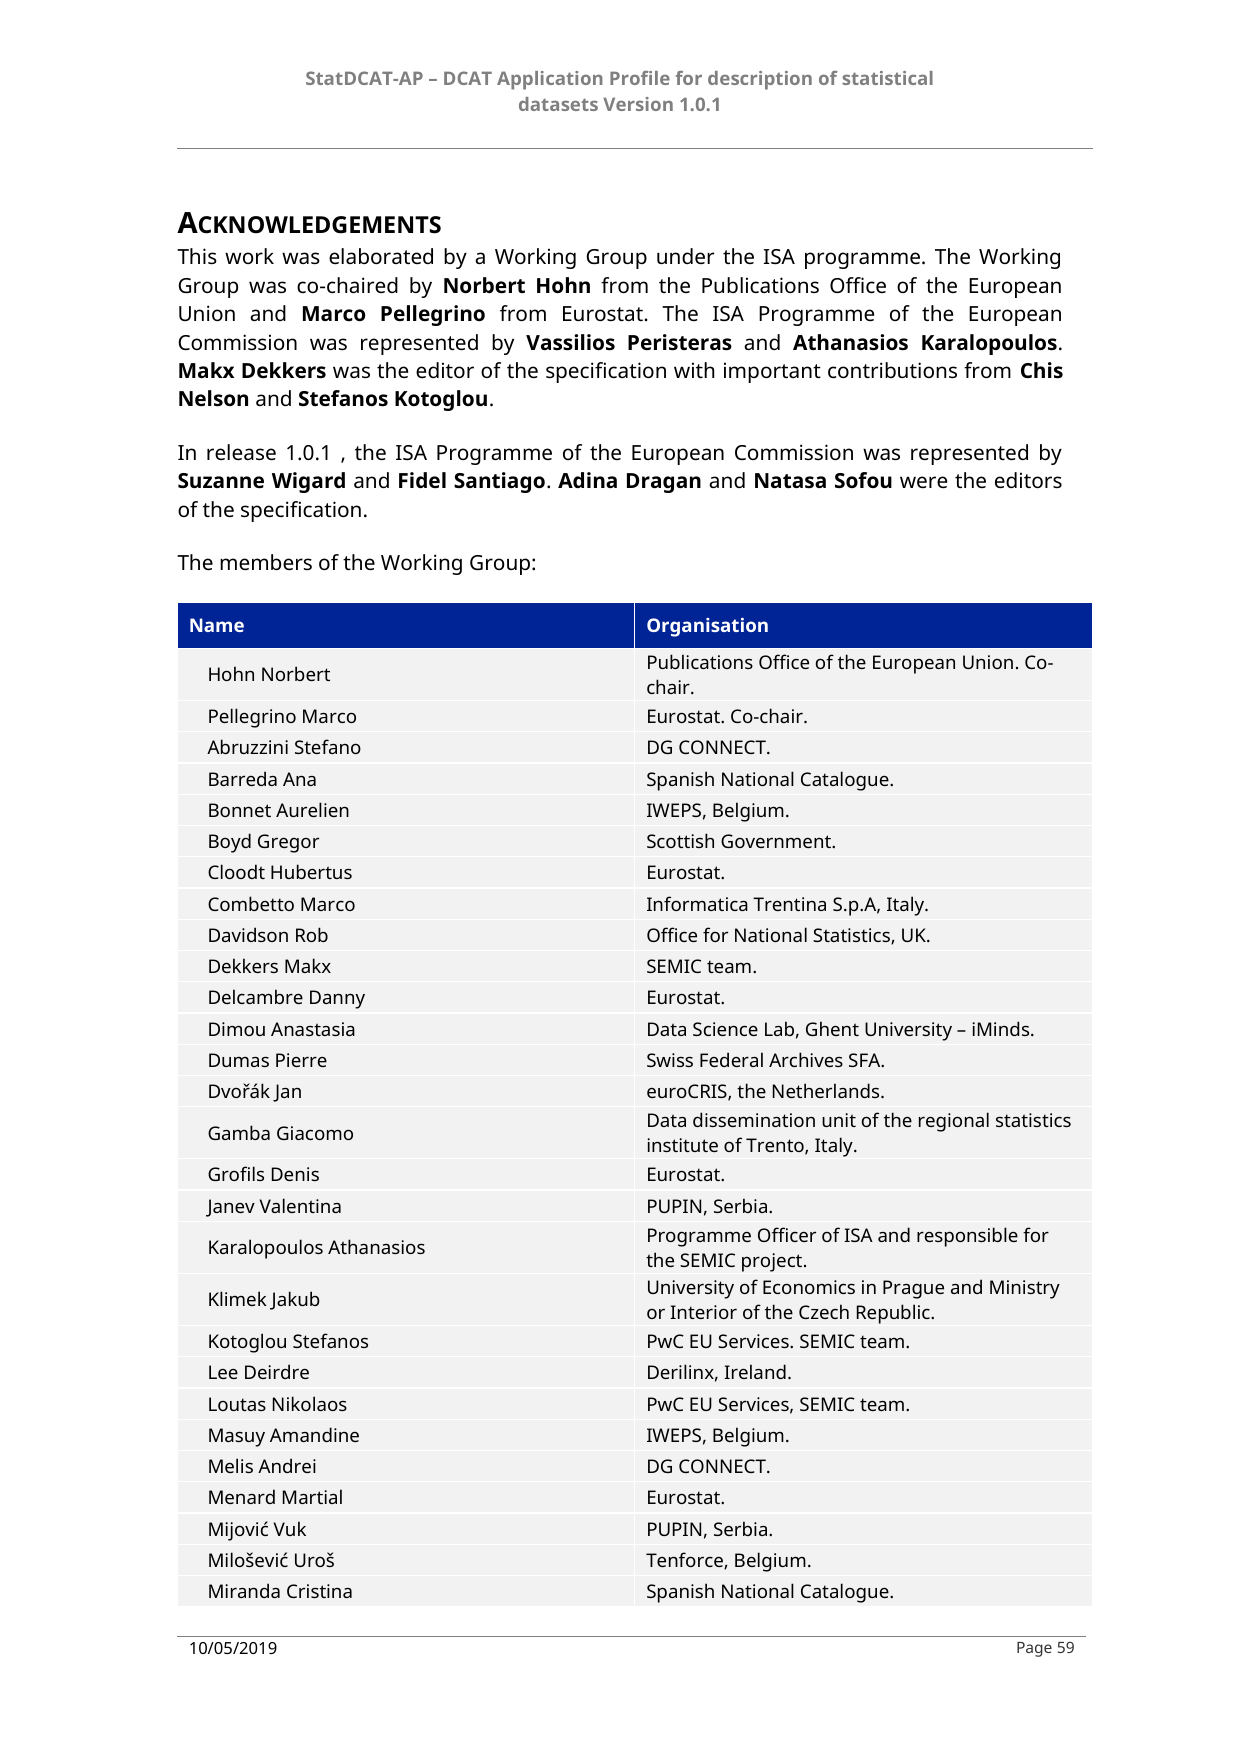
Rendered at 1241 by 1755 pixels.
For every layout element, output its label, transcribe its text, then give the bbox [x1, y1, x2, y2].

table_cell PwC EU Services. SEMIC team. [635, 1326, 1092, 1356]
table_cell IWEPS, Belgium. [635, 795, 1092, 825]
table_cell University of Economics in Prague and Ministry or Interior of the Czech Republic. [635, 1274, 1092, 1325]
table_cell DG CONNECT. [635, 732, 1092, 762]
table_cell Eurostat. [635, 1482, 1092, 1512]
text In release 1.0.1 , the ISA Programme of the European Commission was represented by Suzanne Wigard and Fidel Santiago. Adina Dragan and Natasa Sofou were the editors of the specification. [177, 438, 1063, 523]
table_cell Spanish National Catalogue. [635, 1576, 1092, 1606]
table_cell Dekkers Makx [178, 951, 634, 981]
table_cell DG CONNECT. [635, 1451, 1092, 1481]
table_cell Barreda Ana [178, 764, 634, 794]
table_cell Eurostat. Co-chair. [635, 701, 1092, 731]
table_cell Grofils Denis [178, 1159, 634, 1189]
table_cell PwC EU Services, SEMIC team. [635, 1389, 1092, 1419]
table_cell Miranda Cristina [178, 1576, 634, 1606]
table_cell Milošević Uroš [178, 1545, 634, 1575]
table_cell Scottish Government. [635, 826, 1092, 856]
table_cell Boyd Gregor [178, 826, 634, 856]
table_cell Eurostat. [635, 857, 1092, 887]
table_header Name [178, 603, 634, 648]
table_cell Combetto Marco [178, 889, 634, 919]
table_cell Masuy Amandine [178, 1420, 634, 1450]
table_cell Hohn Norbert [178, 649, 634, 700]
table_cell Karalopoulos Athanasios [178, 1222, 634, 1273]
table_cell Dimou Anastasia [178, 1014, 634, 1044]
table_cell Publications Office of the European Union. Co-chair. [635, 649, 1092, 700]
table_cell Data dissemination unit of the regional statistics institute of Trento, Italy. [635, 1107, 1092, 1158]
table_cell Spanish National Catalogue. [635, 764, 1092, 794]
table_cell Dvořák Jan [178, 1076, 634, 1106]
table_header Organisation [635, 603, 1092, 648]
table_cell Delcambre Danny [178, 982, 634, 1012]
table_cell Informatica Trentina S.p.A, Italy. [635, 889, 1092, 919]
text This work was elaborated by a Working Group under the ISA programme. The Working Group was co-chaired by Norbert Hohn from the Publications Office of the European Union and Marco Pellegrino from Eurostat. The ISA Programme of the European Commission was represented by Vassilios Peristeras and Athanasios Karalopoulos. Makx Dekkers was the editor of the specification with important contributions from Chis Nelson and Stefanos Kotoglou. [177, 242, 1063, 413]
table_cell Menard Martial [178, 1482, 634, 1512]
table_cell euroCRIS, the Netherlands. [635, 1076, 1092, 1106]
table_cell Melis Andrei [178, 1451, 634, 1481]
table_cell Swiss Federal Archives SFA. [635, 1045, 1092, 1075]
table_cell Kotoglou Stefanos [178, 1326, 634, 1356]
table_cell Lee Deirdre [178, 1357, 634, 1387]
table_cell Abruzzini Stefano [178, 732, 634, 762]
table_cell Office for National Statistics, UK. [635, 920, 1092, 950]
table_cell Data Science Lab, Ghent University – iMinds. [635, 1014, 1092, 1044]
text The members of the Working Group: [177, 548, 1063, 577]
table_cell Tenforce, Belgium. [635, 1545, 1092, 1575]
table_cell Dumas Pierre [178, 1045, 634, 1075]
table_cell Davidson Rob [178, 920, 634, 950]
table_cell Mijović Vuk [178, 1514, 634, 1544]
table_cell Loutas Nikolaos [178, 1389, 634, 1419]
table_cell Eurostat. [635, 1159, 1092, 1189]
table_cell Janev Valentina [178, 1191, 634, 1221]
table_cell SEMIC team. [635, 951, 1092, 981]
table_cell Derilinx, Ireland. [635, 1357, 1092, 1387]
table_cell PUPIN, Serbia. [635, 1514, 1092, 1544]
table_cell Bonnet Aurelien [178, 795, 634, 825]
table_cell Pellegrino Marco [178, 701, 634, 731]
table_cell IWEPS, Belgium. [635, 1420, 1092, 1450]
table_cell PUPIN, Serbia. [635, 1191, 1092, 1221]
table_cell Klimek Jakub [178, 1274, 634, 1325]
subtitle Acknowledgements [177, 203, 1063, 242]
table_cell Cloodt Hubertus [178, 857, 634, 887]
table_cell Gamba Giacomo [178, 1107, 634, 1158]
table_cell Programme Officer of ISA and responsible for the SEMIC project. [635, 1222, 1092, 1273]
table_cell Eurostat. [635, 982, 1092, 1012]
